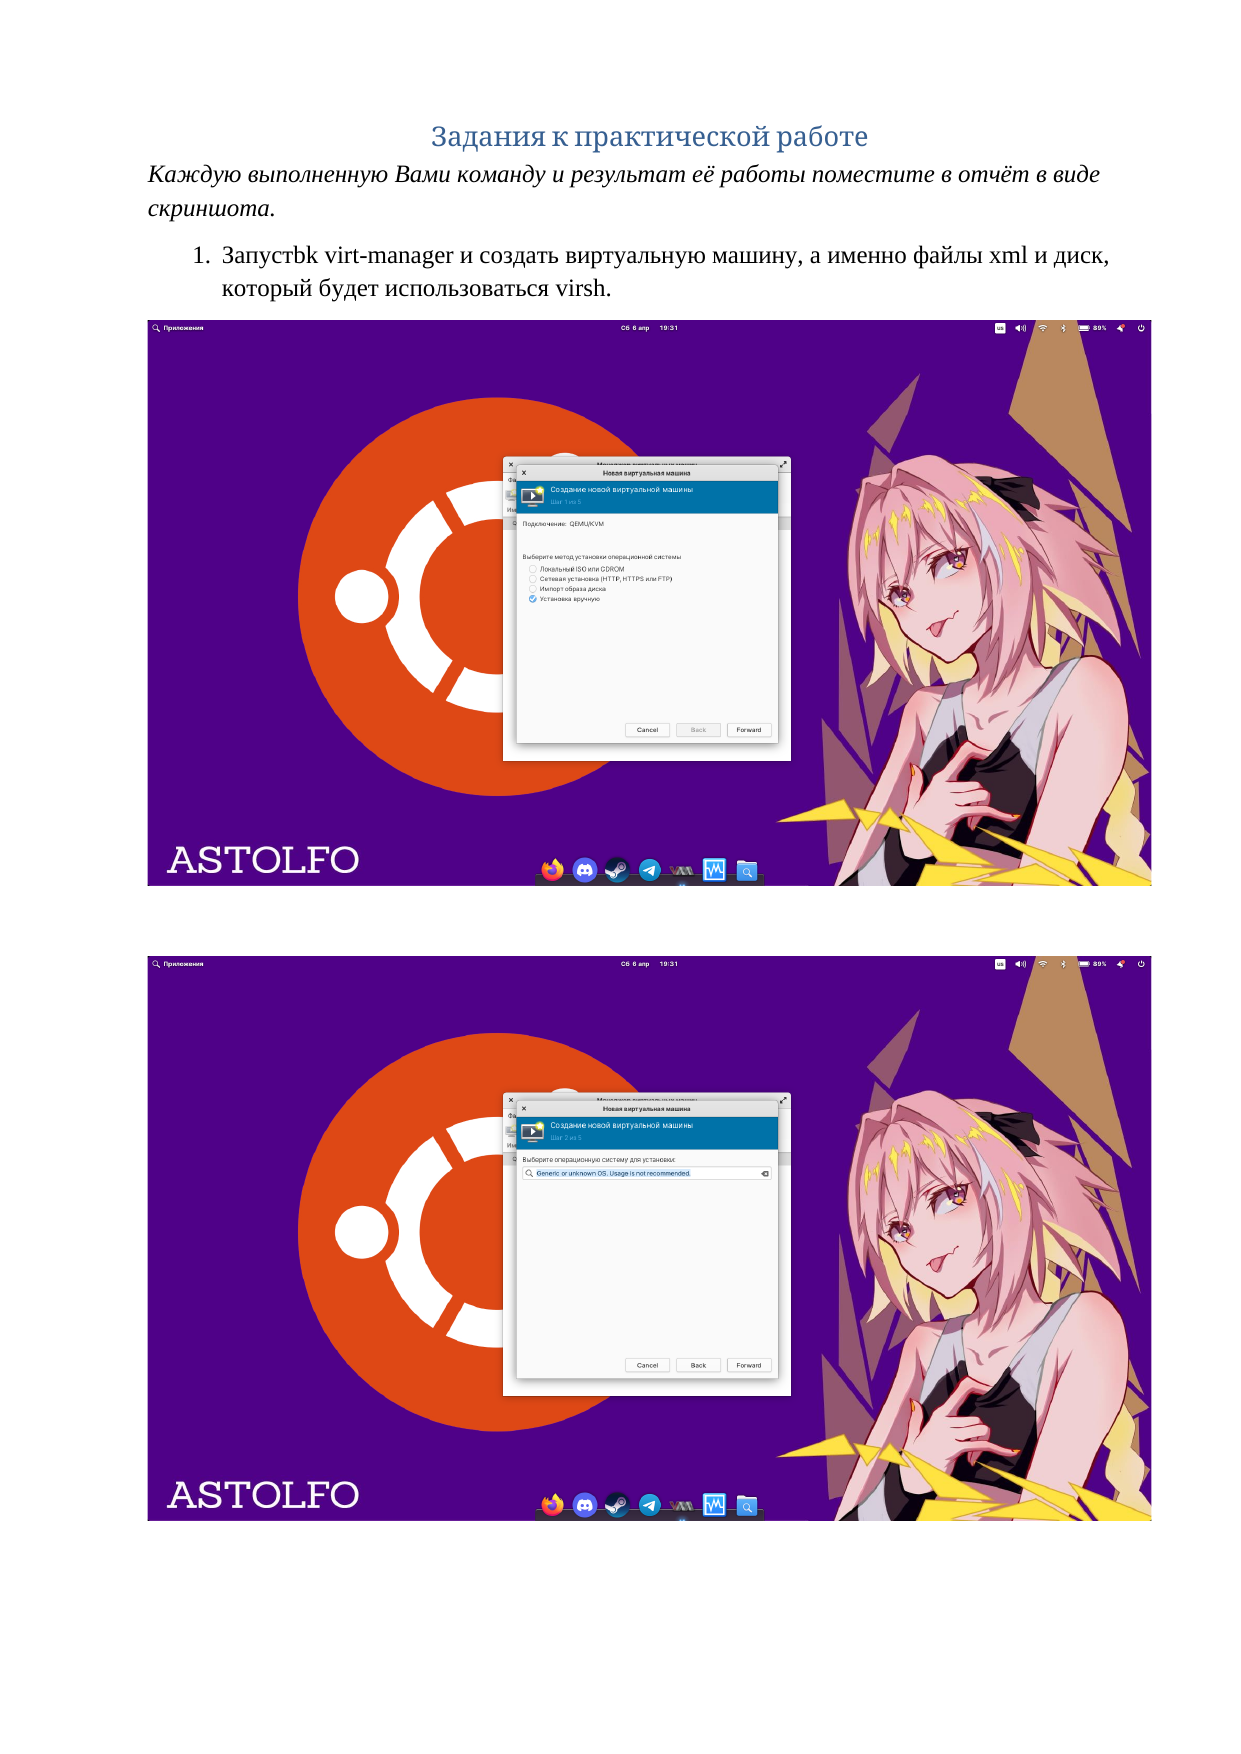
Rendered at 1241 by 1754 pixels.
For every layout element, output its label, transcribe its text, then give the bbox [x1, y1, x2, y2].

picture [147, 320, 1152, 886]
picture [147, 956, 1152, 1521]
subtitle Задания к практической работе [148, 122, 1152, 153]
text Каждую выполненную Вами команду и результат её работы поместите в отчёт в виде скриншота. [148, 159, 1152, 221]
list Запустbk virt-manager и создать виртуальную машину, а именно файлы xml и диск, который будет использоваться virsh. [192, 240, 1152, 302]
